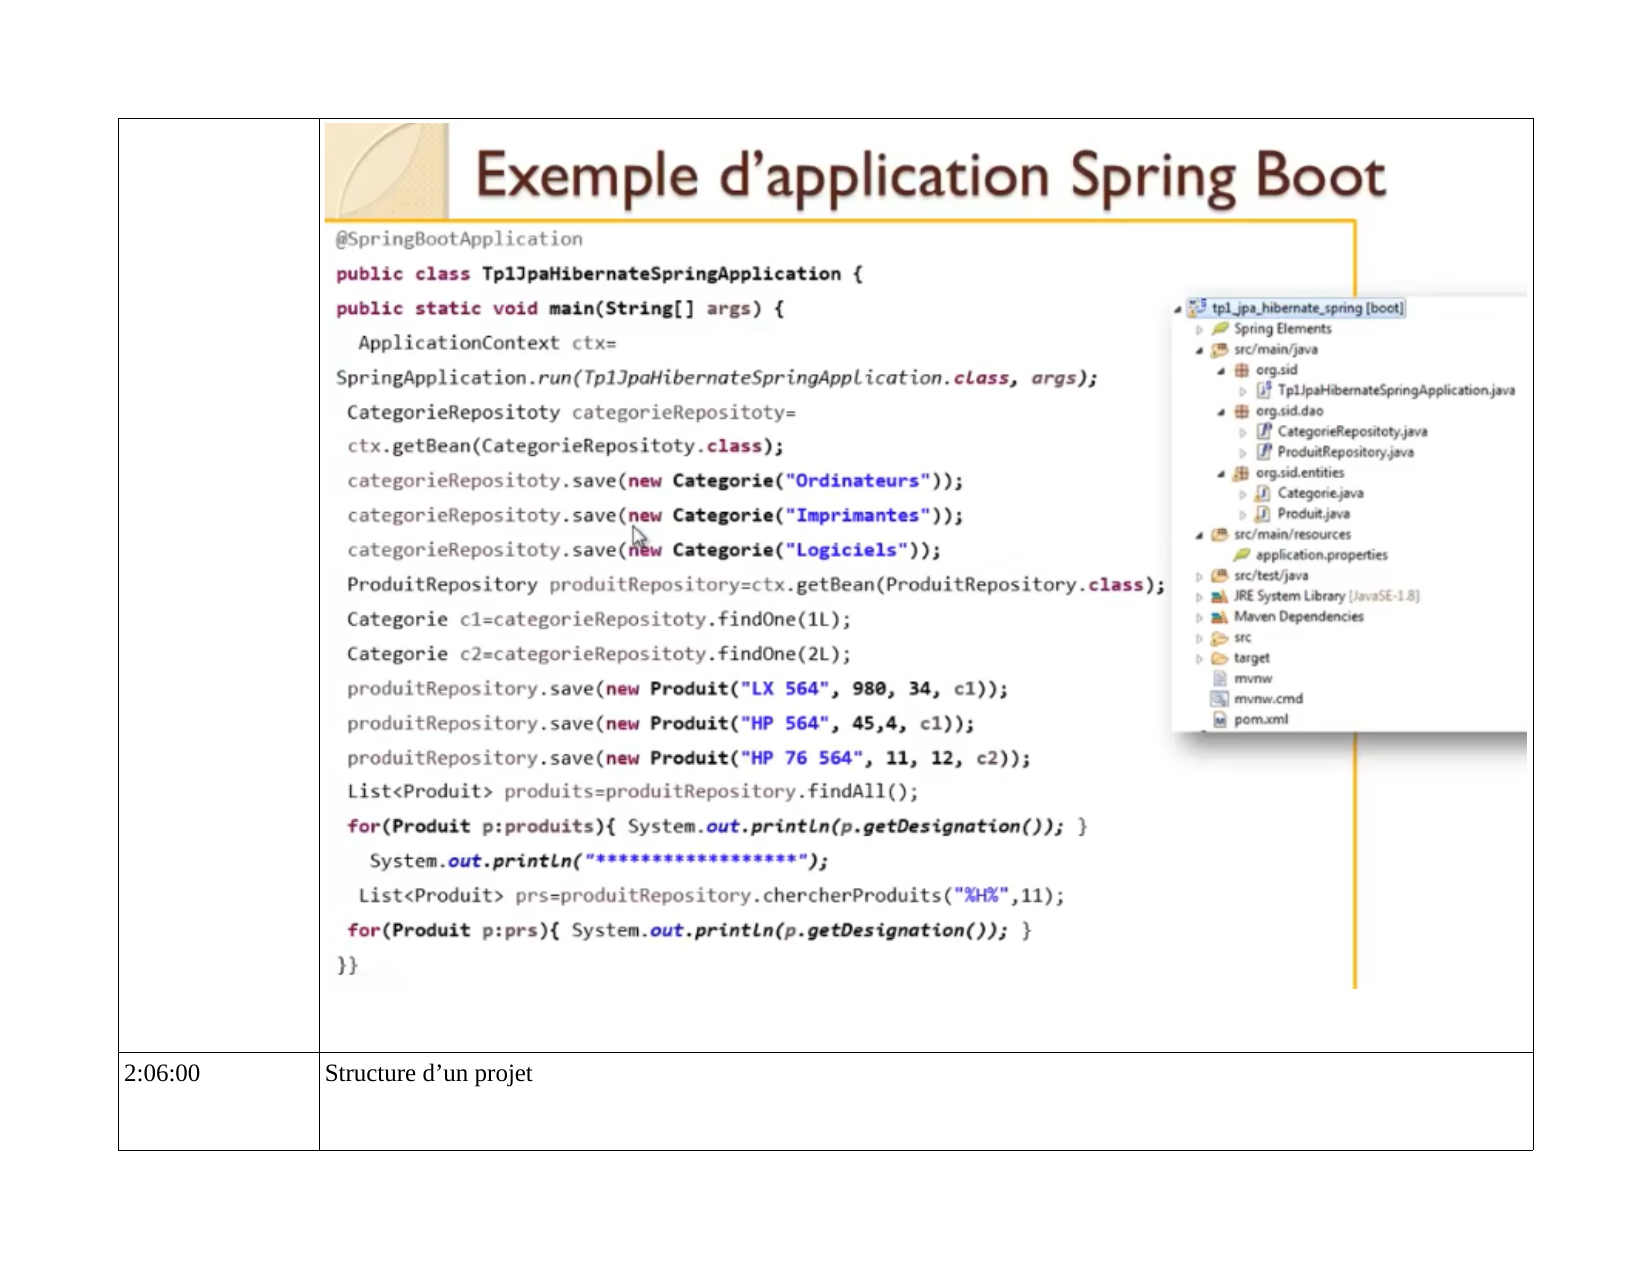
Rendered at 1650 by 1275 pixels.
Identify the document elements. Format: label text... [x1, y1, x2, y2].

table_cell [320, 119, 1533, 1052]
picture [324, 123, 1527, 989]
table_cell Structure d’un projet [320, 1053, 1533, 1150]
table_cell 2:06:00 [119, 1053, 319, 1150]
table_cell [119, 119, 319, 1052]
